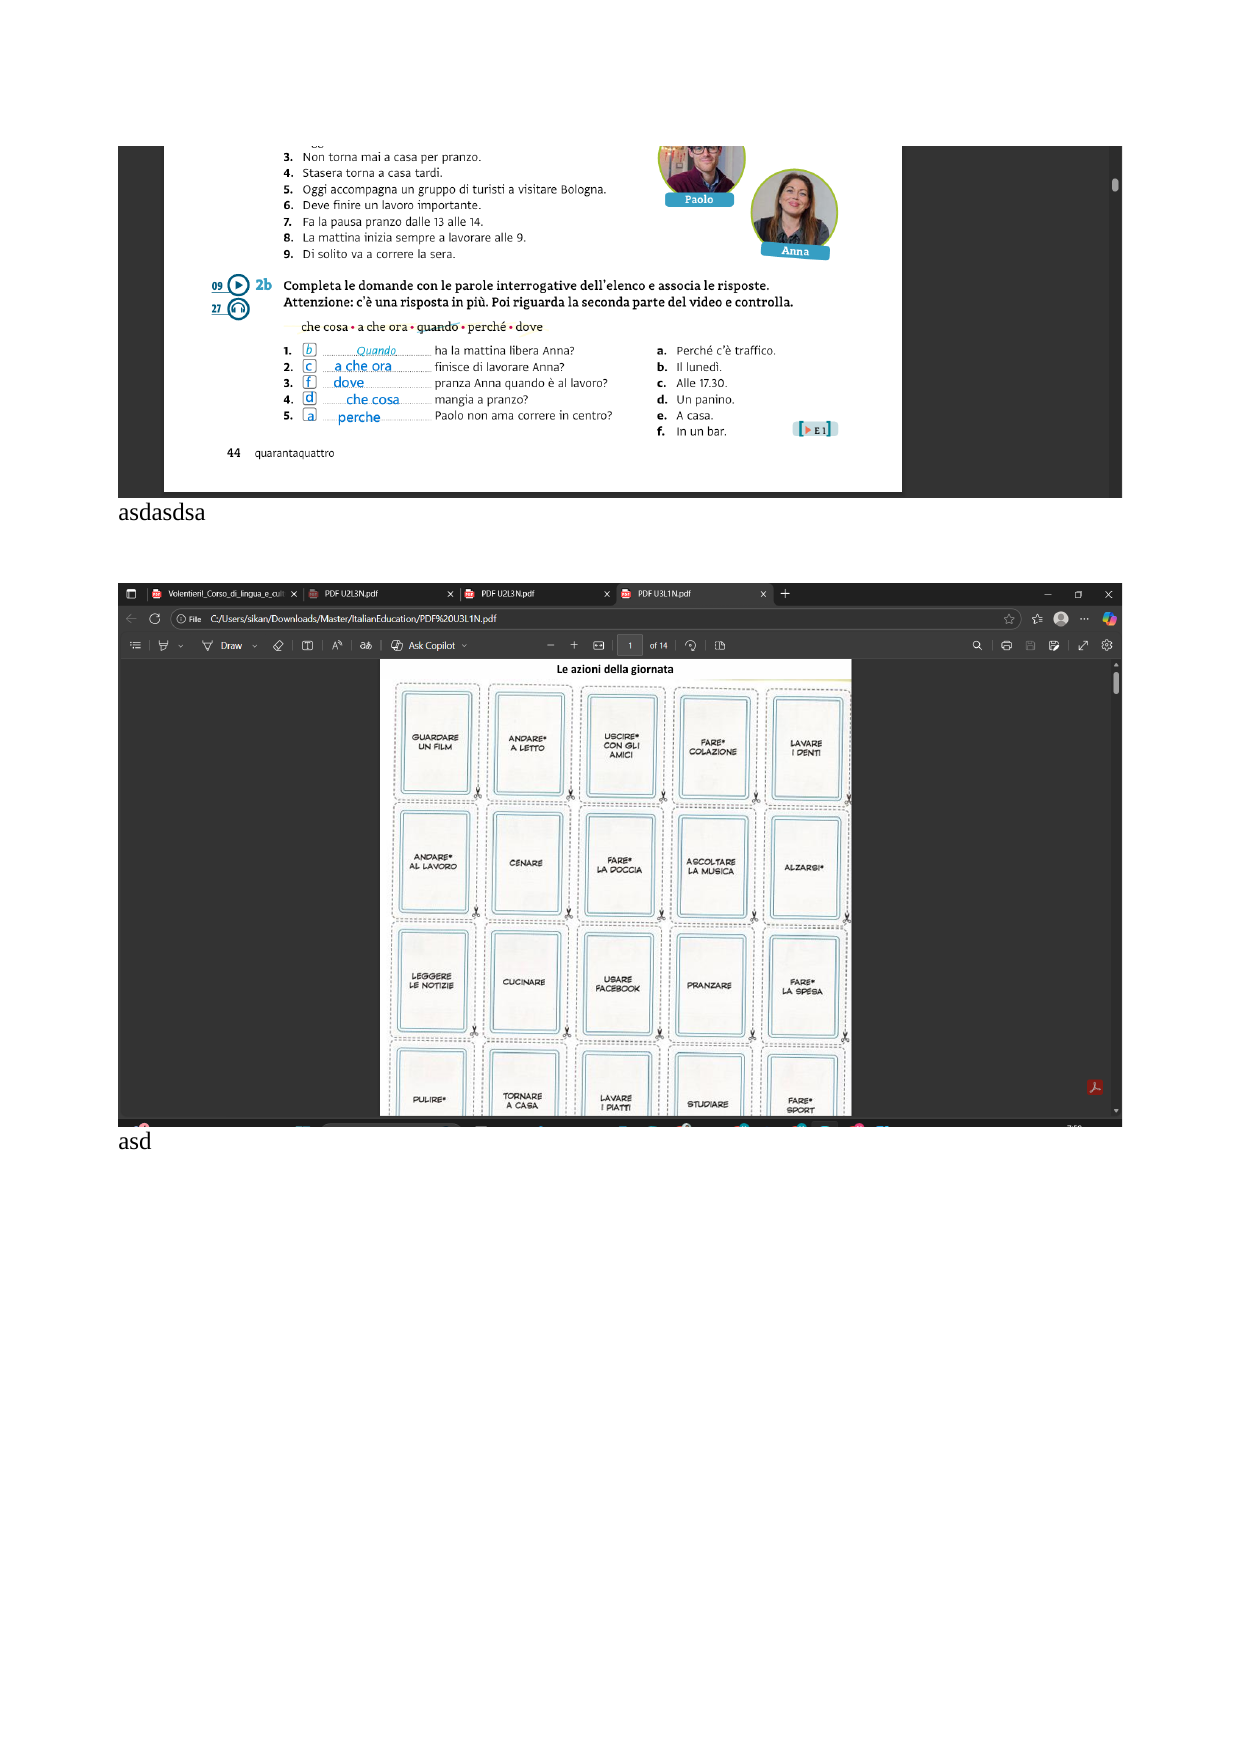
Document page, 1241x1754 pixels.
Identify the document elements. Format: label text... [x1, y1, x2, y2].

text asdasdsa [118, 498, 1122, 526]
text asd [118, 1127, 1122, 1155]
picture [118, 583, 1123, 1127]
picture [118, 146, 1123, 498]
